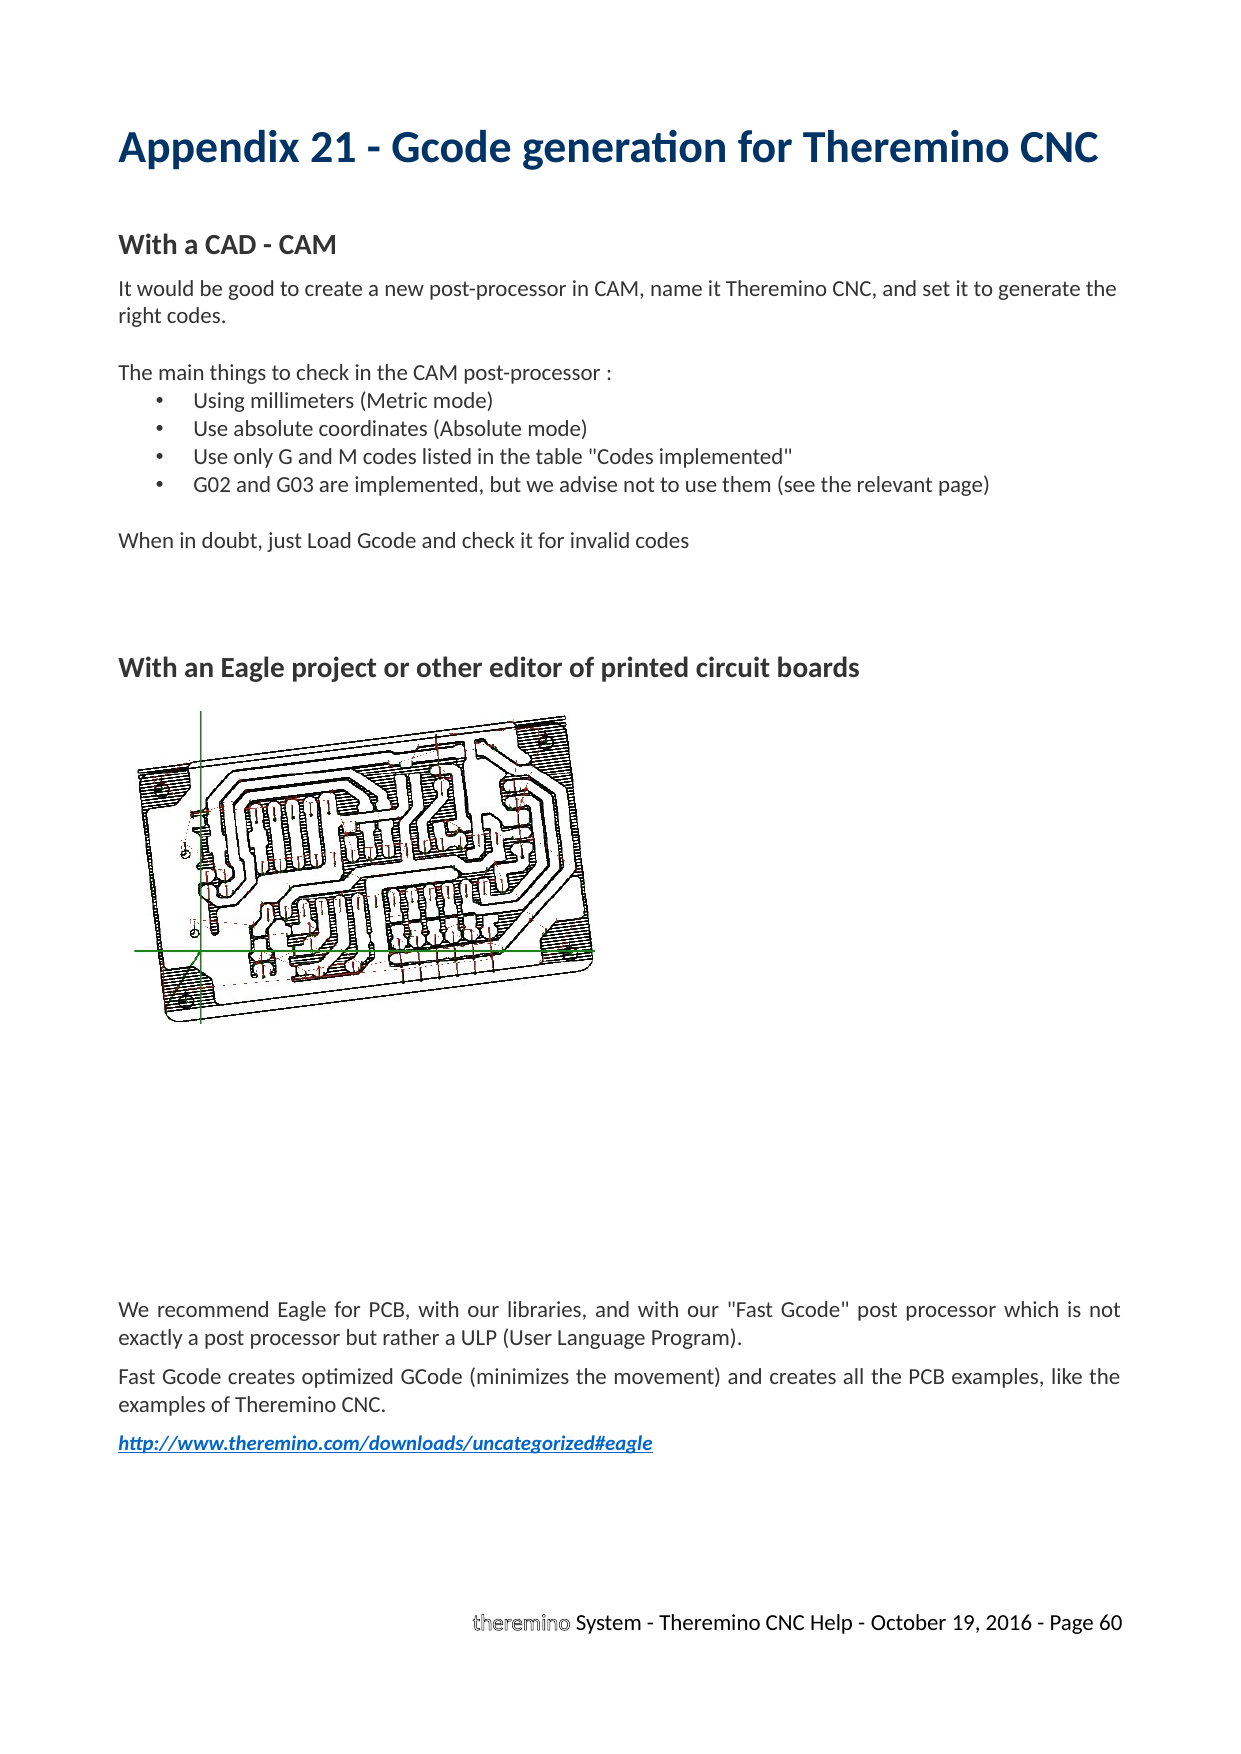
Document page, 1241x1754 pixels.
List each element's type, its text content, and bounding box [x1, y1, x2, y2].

text http://www.theremino.com/downloads/uncategorized#eagle [118, 1430, 1122, 1456]
text We recommend Eagle for PCB, with our libraries, and with our "Fast Gcode" post processor which is not exactly a post processor but rather a ULP (User Language Program). [118, 1239, 1122, 1351]
text When in doubt, just Load Gcode and check it for invalid codes [118, 526, 1122, 554]
subtitle Appendix 21 - Gcode generation for Theremino CNC [118, 118, 1122, 174]
text The main things to check in the CAM post-processor : [118, 358, 1122, 386]
text With a CAD - CAM [118, 226, 1122, 262]
list G02 and G03 are implemented, but we advise not to use them (see the relevant page) [156, 470, 1122, 498]
list Use absolute coordinates (Absolute mode) [156, 414, 1122, 442]
text Fast Gcode creates optimized GCode (minimizes the movement) and creates all the PCB examples, like the examples of Theremino CNC. [118, 1362, 1122, 1418]
picture [134, 711, 596, 1024]
text With an Eagle project or other editor of printed circuit boards [118, 649, 1122, 685]
list Use only G and M codes listed in the table "Codes implemented" [156, 442, 1122, 470]
text It would be good to create a new post-processor in CAM, name it Theremino CNC, and set it to generate the right codes. [118, 274, 1122, 330]
list Using millimeters (Metric mode) [156, 386, 1122, 414]
